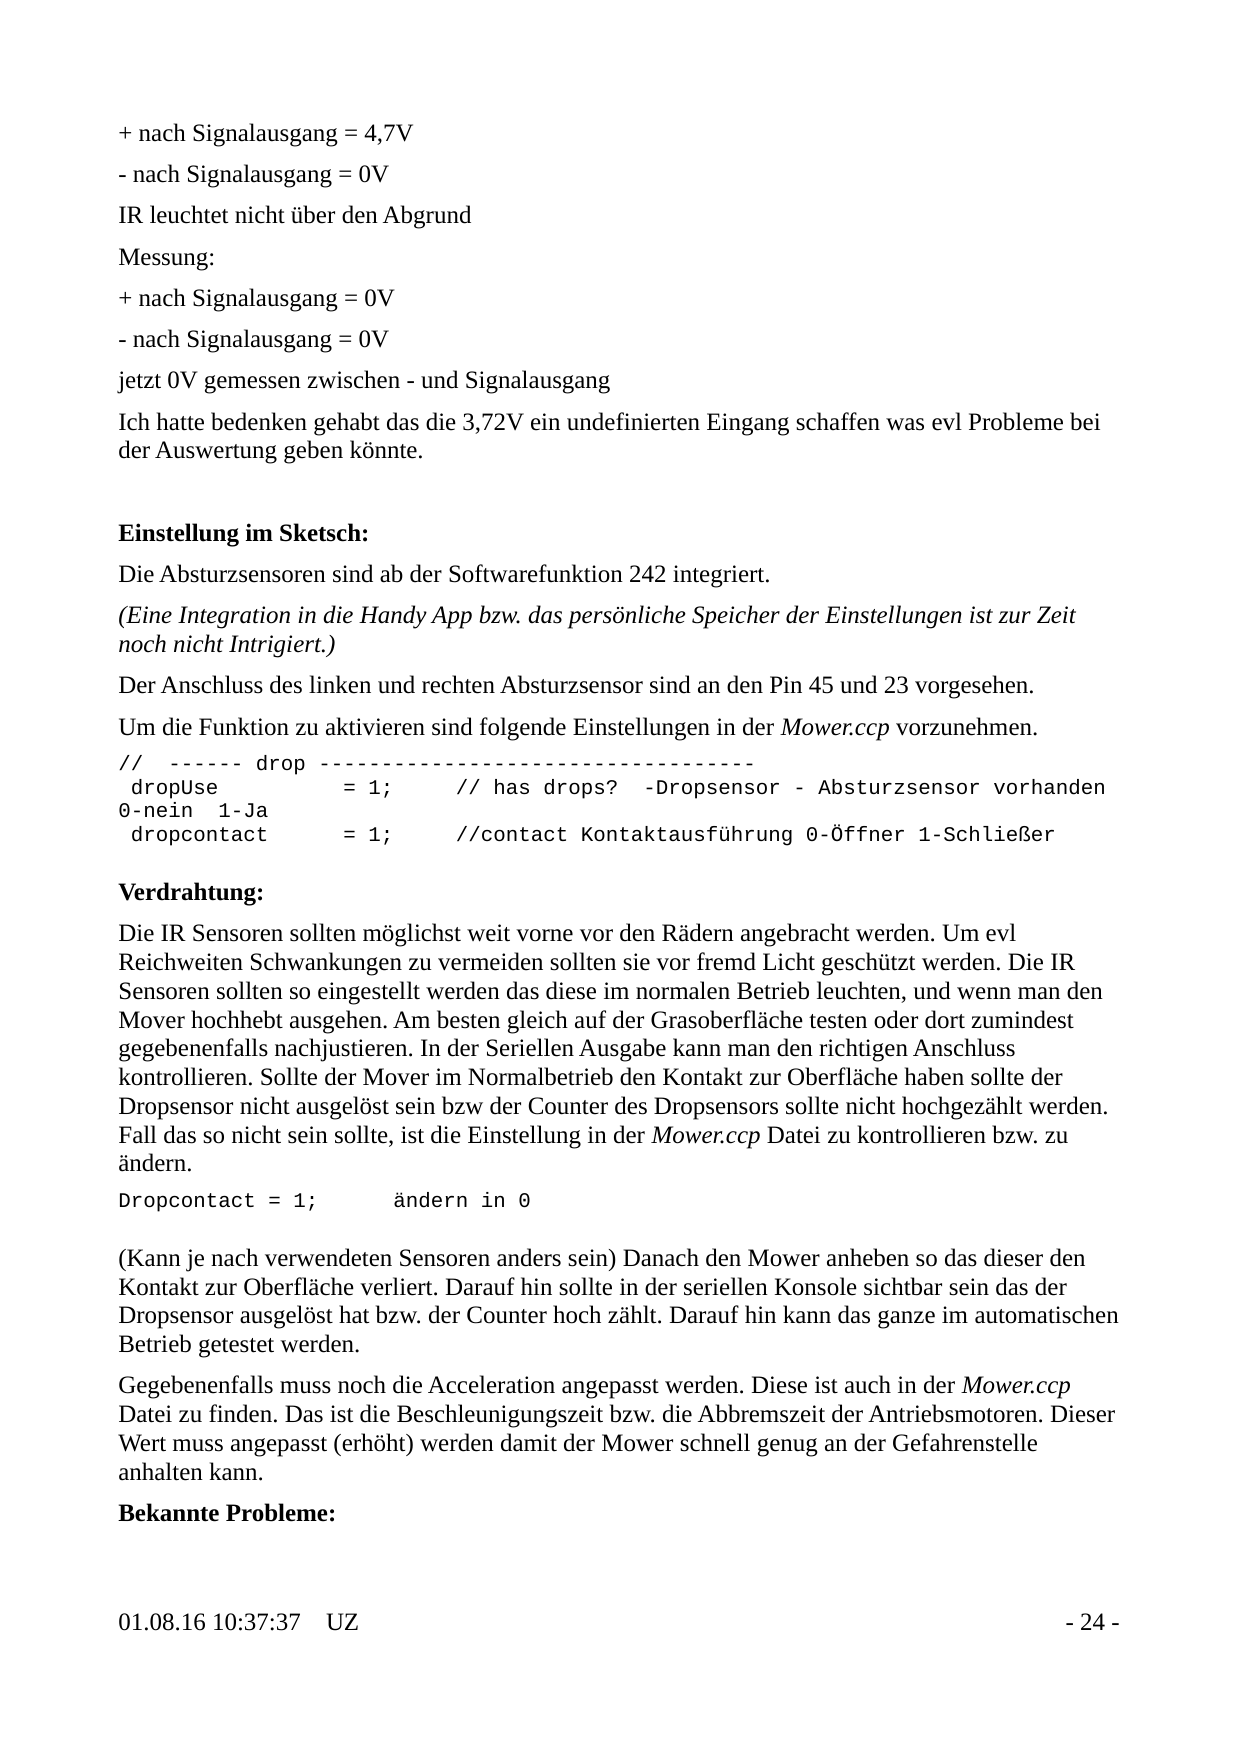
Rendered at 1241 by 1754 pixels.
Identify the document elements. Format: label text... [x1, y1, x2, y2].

text dropcontact = 1; //contact Kontaktausführung 0-Öffner 1-Schließer [118, 824, 1122, 848]
text Bekannte Probleme: [118, 1498, 1122, 1527]
text dropUse = 1; // has drops? -Dropsensor - Absturzsensor vorhanden 0-nein 1-Ja [118, 777, 1122, 824]
text Die Absturzsensoren sind ab der Softwarefunktion 242 integriert. [118, 559, 1122, 588]
text Einstellung im Sketsch: [118, 518, 1122, 547]
text (Eine Integration in die Handy App bzw. das persönliche Speicher der Einstellungen ist zur Zeit noch nicht Intrigiert.) [118, 601, 1122, 658]
text Die IR Sensoren sollten möglichst weit vorne vor den Rädern angebracht werden. Um evl Reichweiten Schwankungen zu vermeiden sollten sie vor fremd Licht geschützt werden. Die IR Sensoren sollten so eingestellt werden das diese im normalen Betrieb leuchten, und wenn man den Mover hochhebt ausgehen. Am besten gleich auf der Grasoberfläche testen oder dort zumindest gegebenenfalls nachjustieren. In der Seriellen Ausgabe kann man den richtigen Anschluss kontrollieren. Sollte der Mover im Normalbetrieb den Kontakt zur Oberfläche haben sollte der Dropsensor nicht ausgelöst sein bzw der Counter des Dropsensors sollte nicht hochgezählt werden. Fall das so nicht sein sollte, ist die Einstellung in der Mower.ccp Datei zu kontrollieren bzw. zu ändern. [118, 918, 1122, 1177]
text IR leuchtet nicht über den Abgrund [118, 201, 1122, 229]
text - nach Signalausgang = 0V [118, 324, 1122, 353]
text Dropcontact = 1; ändern in 0 [118, 1190, 1122, 1213]
text Messung: [118, 242, 1122, 271]
text Verdrahtung: [118, 877, 1122, 906]
text jetzt 0V gemessen zwischen - und Signalausgang [118, 366, 1122, 394]
text Ich hatte bedenken gehabt das die 3,72V ein undefinierten Eingang schaffen was evl Probleme bei der Auswertung geben könnte. [118, 407, 1122, 464]
text Gegebenenfalls muss noch die Acceleration angepasst werden. Diese ist auch in der Mower.ccp Datei zu finden. Das ist die Beschleunigungszeit bzw. die Abbremszeit der Antriebsmotoren. Dieser Wert muss angepasst (erhöht) werden damit der Mower schnell genug an der Gefahrenstelle anhalten kann. [118, 1370, 1122, 1485]
text - nach Signalausgang = 0V [118, 159, 1122, 188]
text (Kann je nach verwendeten Sensoren anders sein) Danach den Mower anheben so das dieser den Kontakt zur Oberfläche verliert. Darauf hin sollte in der seriellen Konsole sichtbar sein das der Dropsensor ausgelöst hat bzw. der Counter hoch zählt. Darauf hin kann das ganze im automatischen Betrieb getestet werden. [118, 1243, 1122, 1358]
text + nach Signalausgang = 4,7V [118, 118, 1122, 147]
text // ------ drop ----------------------------------- [118, 753, 1122, 777]
text Der Anschluss des linken und rechten Absturzsensor sind an den Pin 45 und 23 vorgesehen. [118, 671, 1122, 699]
text + nach Signalausgang = 0V [118, 283, 1122, 312]
text Um die Funktion zu aktivieren sind folgende Einstellungen in der Mower.ccp vorzunehmen. [118, 712, 1122, 741]
